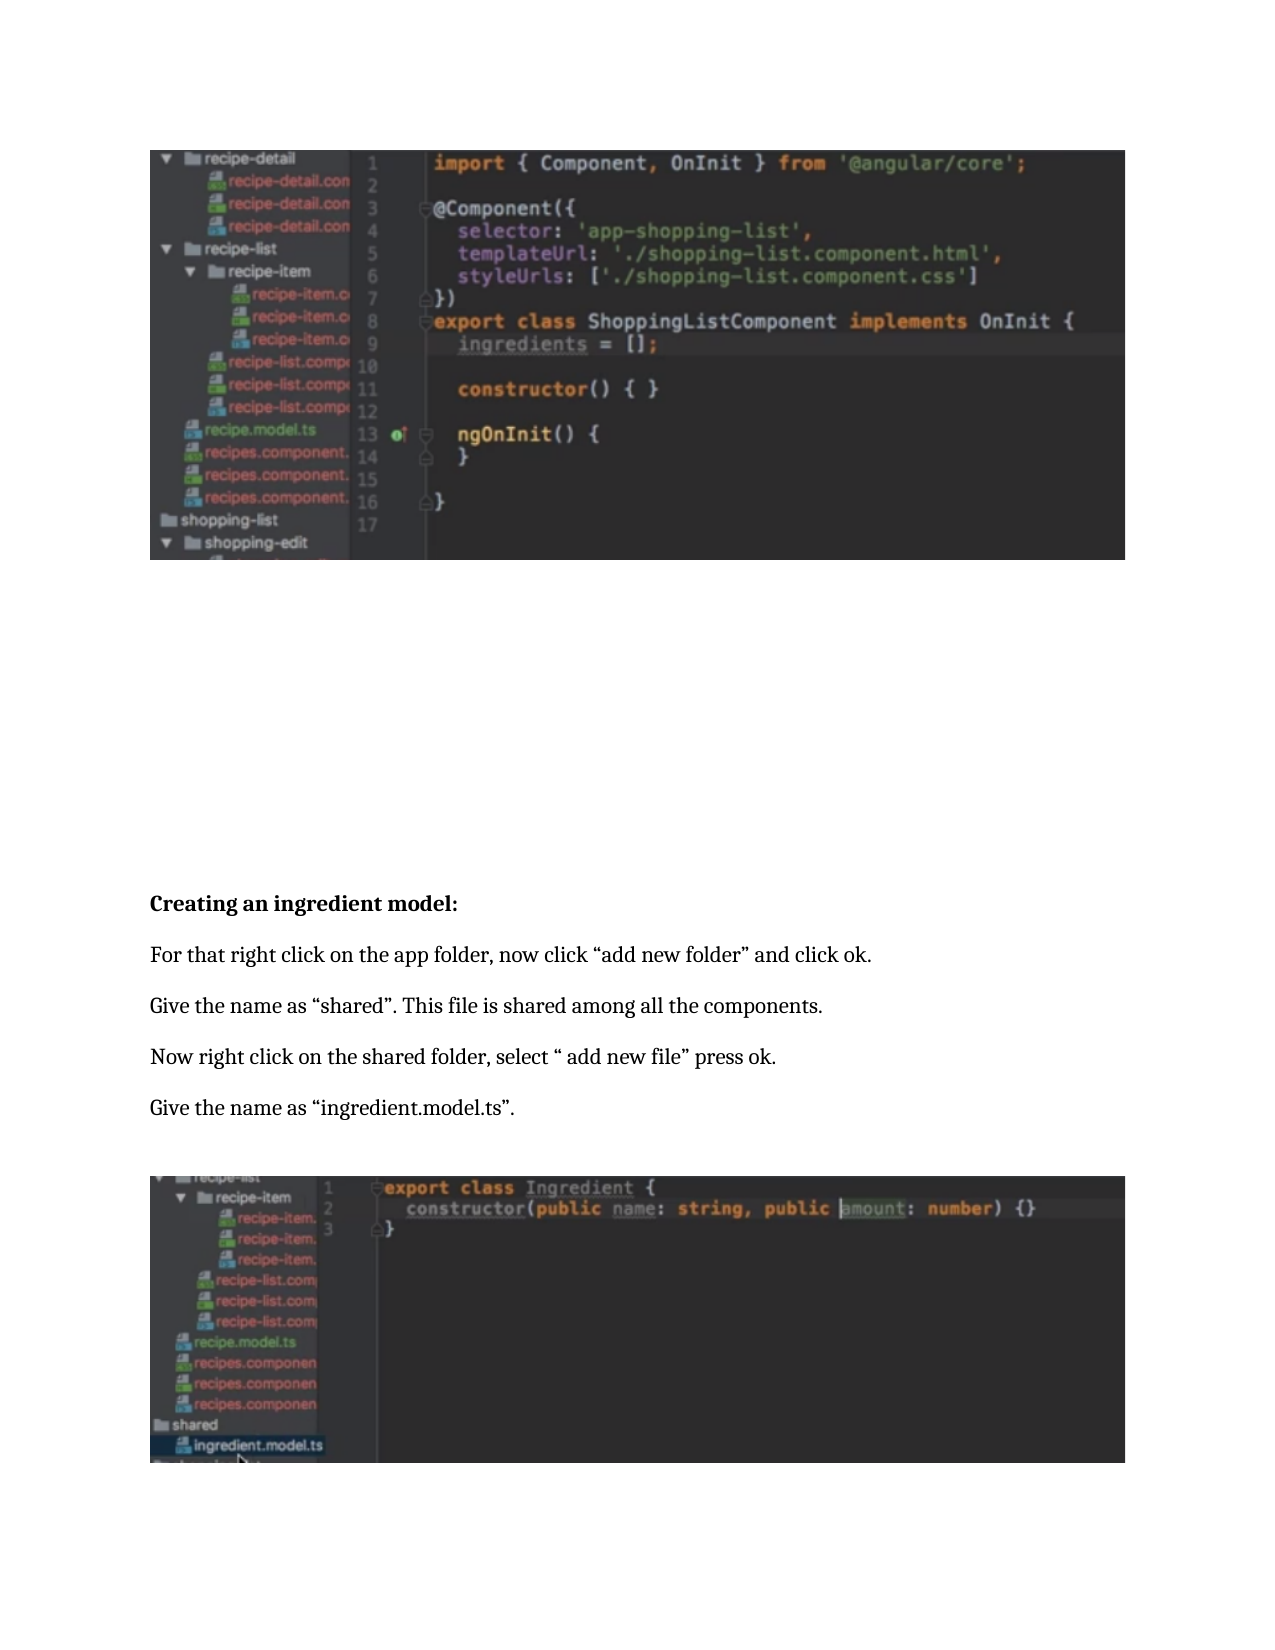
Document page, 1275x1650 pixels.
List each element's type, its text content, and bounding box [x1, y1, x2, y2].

picture [150, 1176, 1125, 1463]
subtitle Creating an ingredient model: [150, 891, 1125, 917]
text Now right click on the shared folder, select “ add new file” press ok. [150, 1044, 1125, 1070]
text For that right click on the app folder, now click “add new folder” and click ok. [150, 942, 1125, 968]
text Give the name as “shared”. This file is shared among all the components. [150, 993, 1125, 1019]
picture [150, 150, 1125, 560]
text Give the name as “ingredient.model.ts”. [150, 1095, 1125, 1121]
